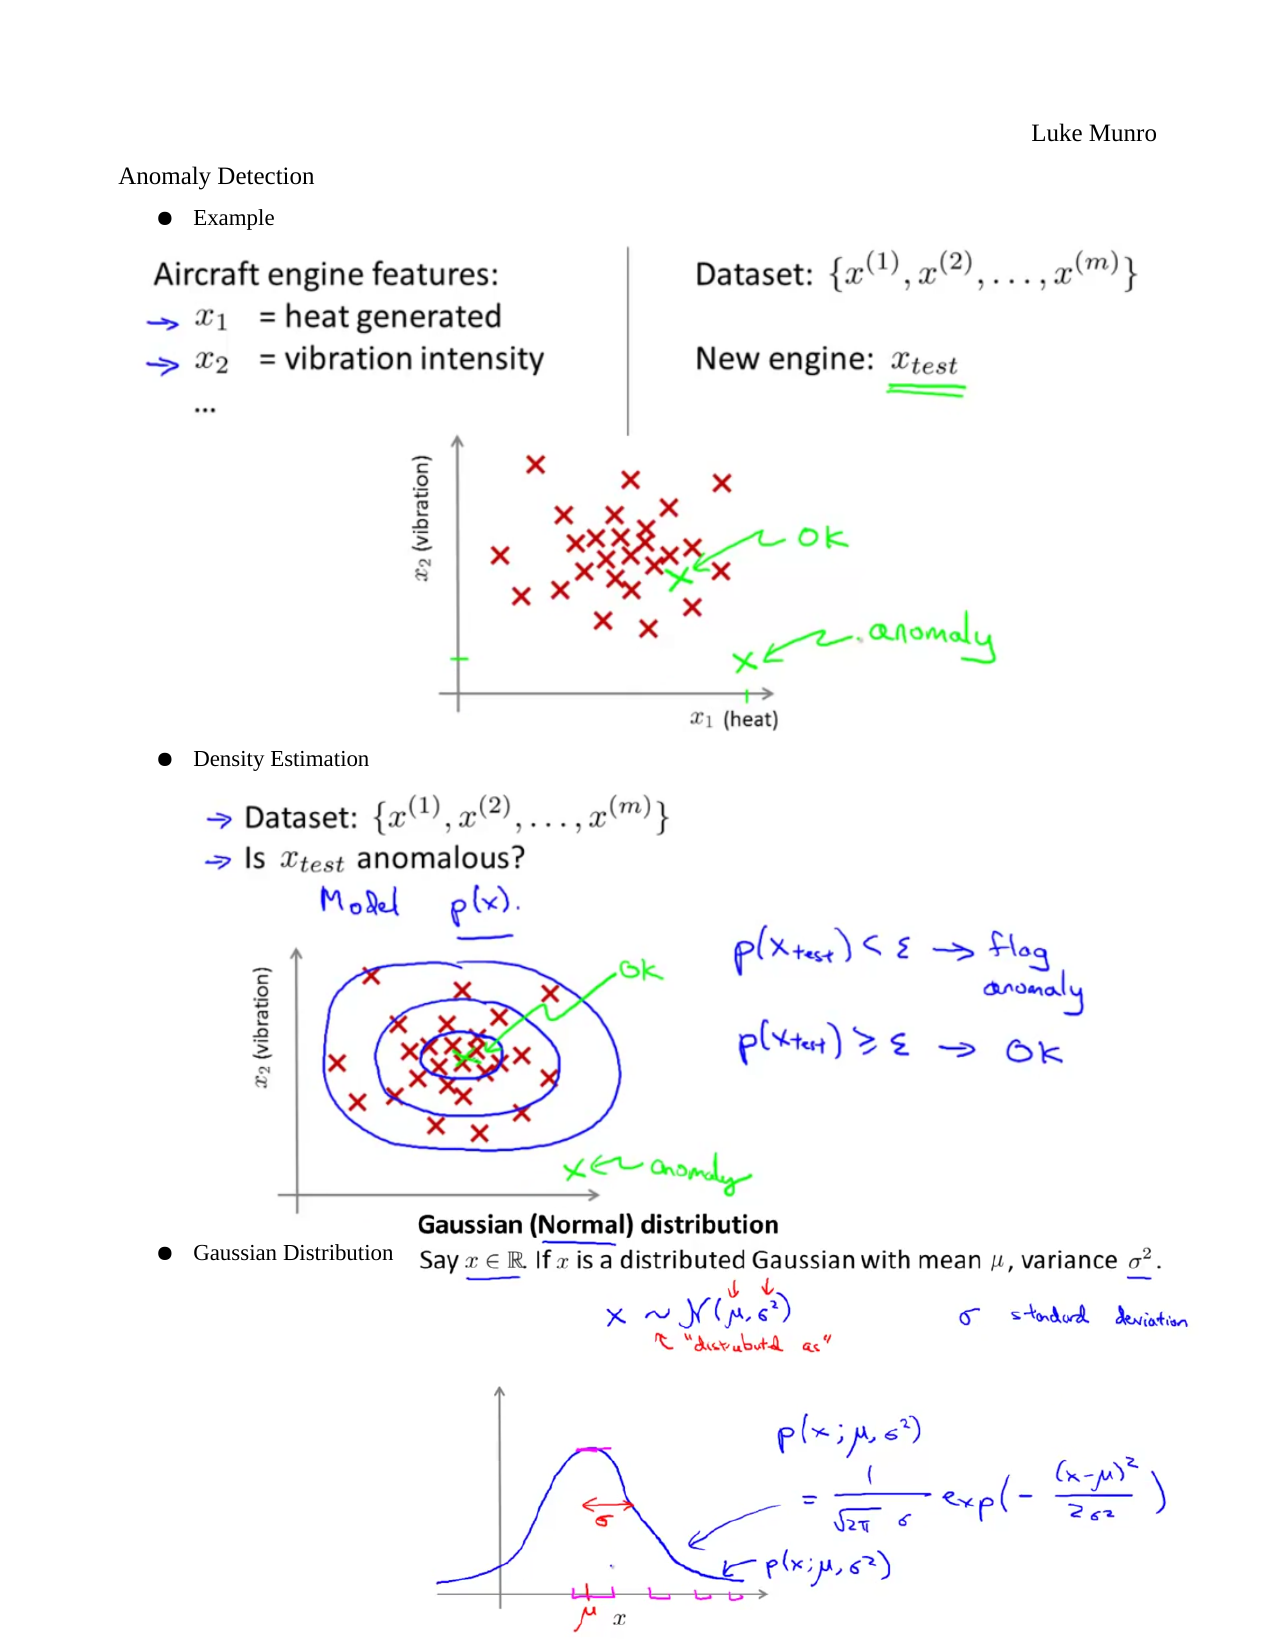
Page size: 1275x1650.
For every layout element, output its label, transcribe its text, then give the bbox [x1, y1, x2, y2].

list [1090, 784, 1157, 1208]
picture [185, 784, 1200, 1639]
text Anomaly Detection [118, 161, 1157, 190]
text Luke Munro [118, 118, 1157, 147]
picture [136, 243, 1139, 732]
list Example [156, 204, 1157, 231]
list Gaussian Distribution [156, 784, 405, 1266]
list Density Estimation [156, 244, 1157, 771]
